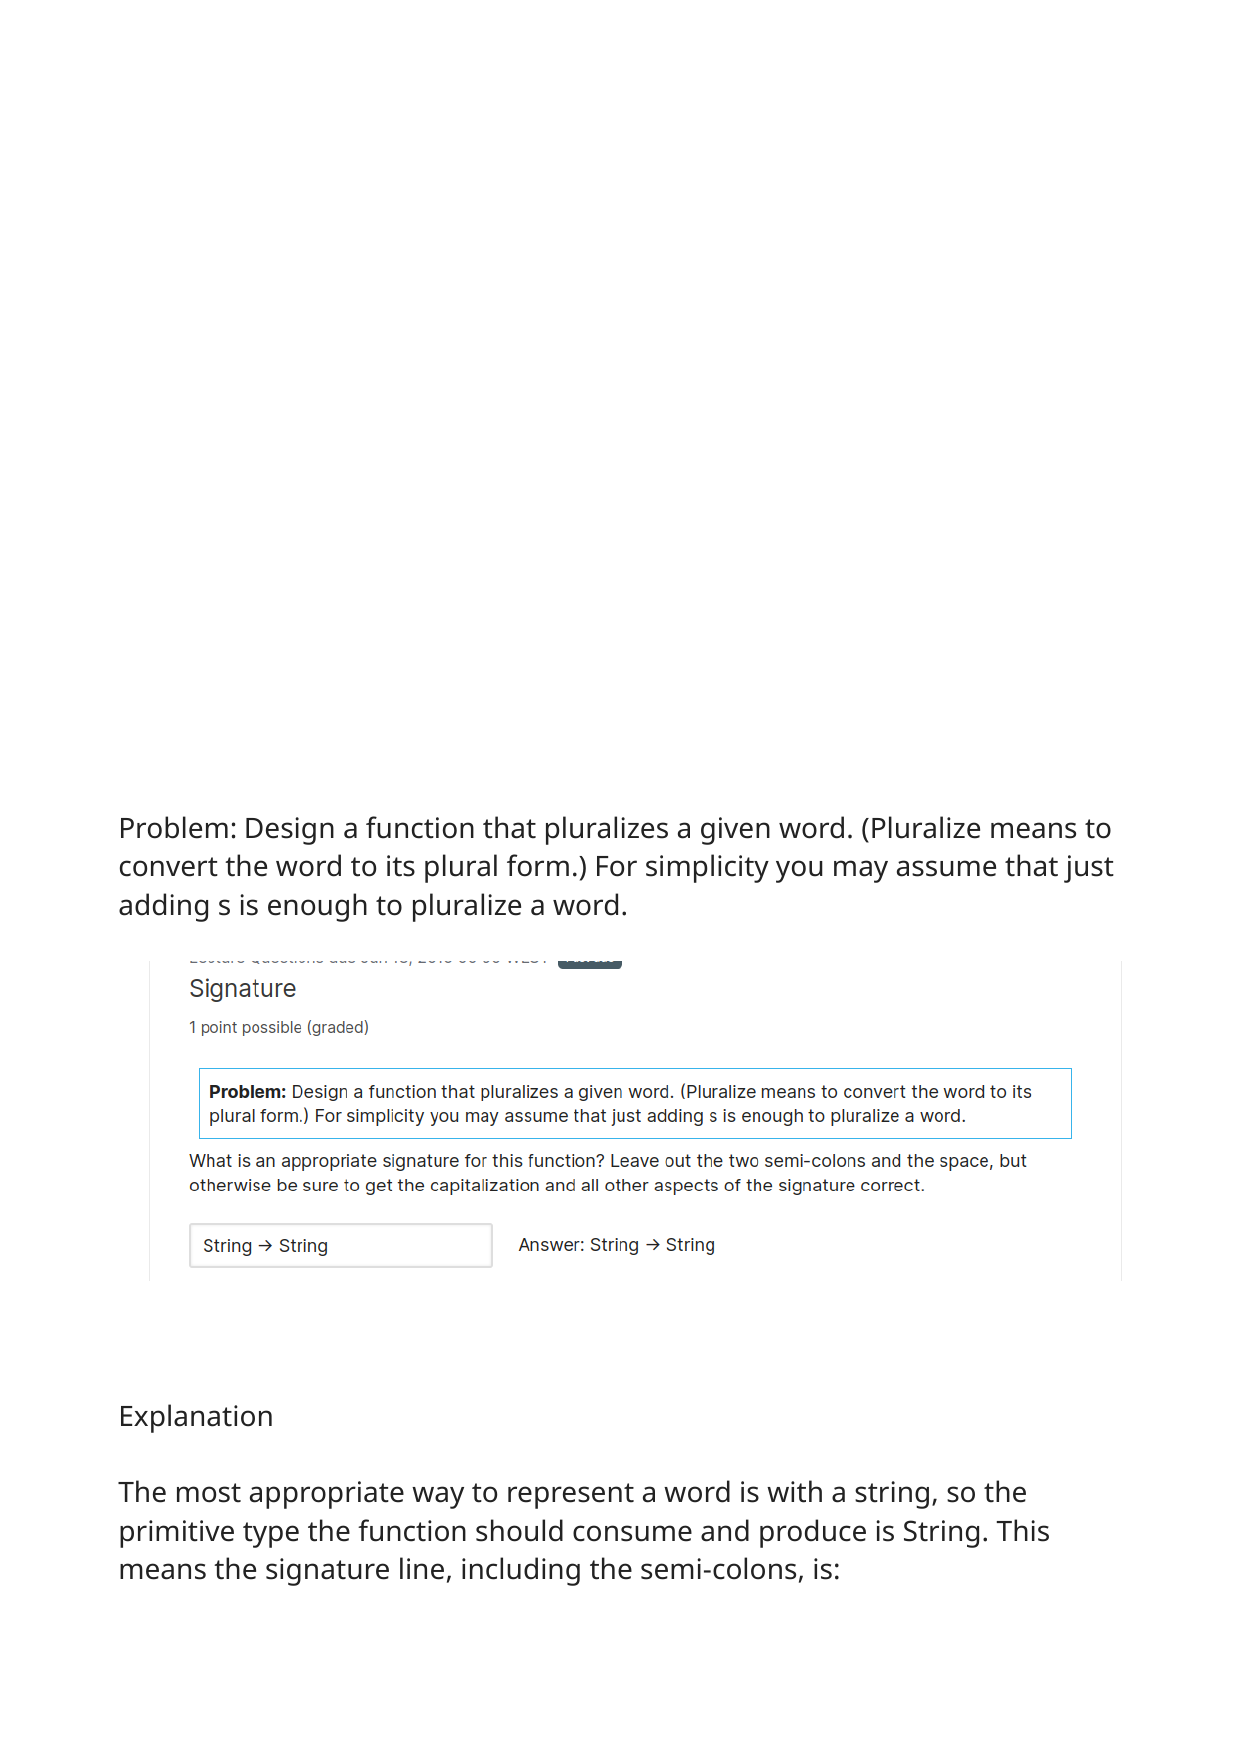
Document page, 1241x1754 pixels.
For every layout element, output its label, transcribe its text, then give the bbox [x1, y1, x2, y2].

text Explanation [118, 1396, 1122, 1434]
text The most appropriate way to represent a word is with a string, so the primitive type the function should consume and produce is String. This means the signature line, including the semi-colons, is: [118, 1473, 1122, 1588]
text Problem: Design a function that pluralizes a given word. (Pluralize means to convert the word to its plural form.) For simplicity you may assume that just adding s is enough to pluralize a word. [118, 808, 1122, 923]
picture [118, 961, 1123, 1281]
